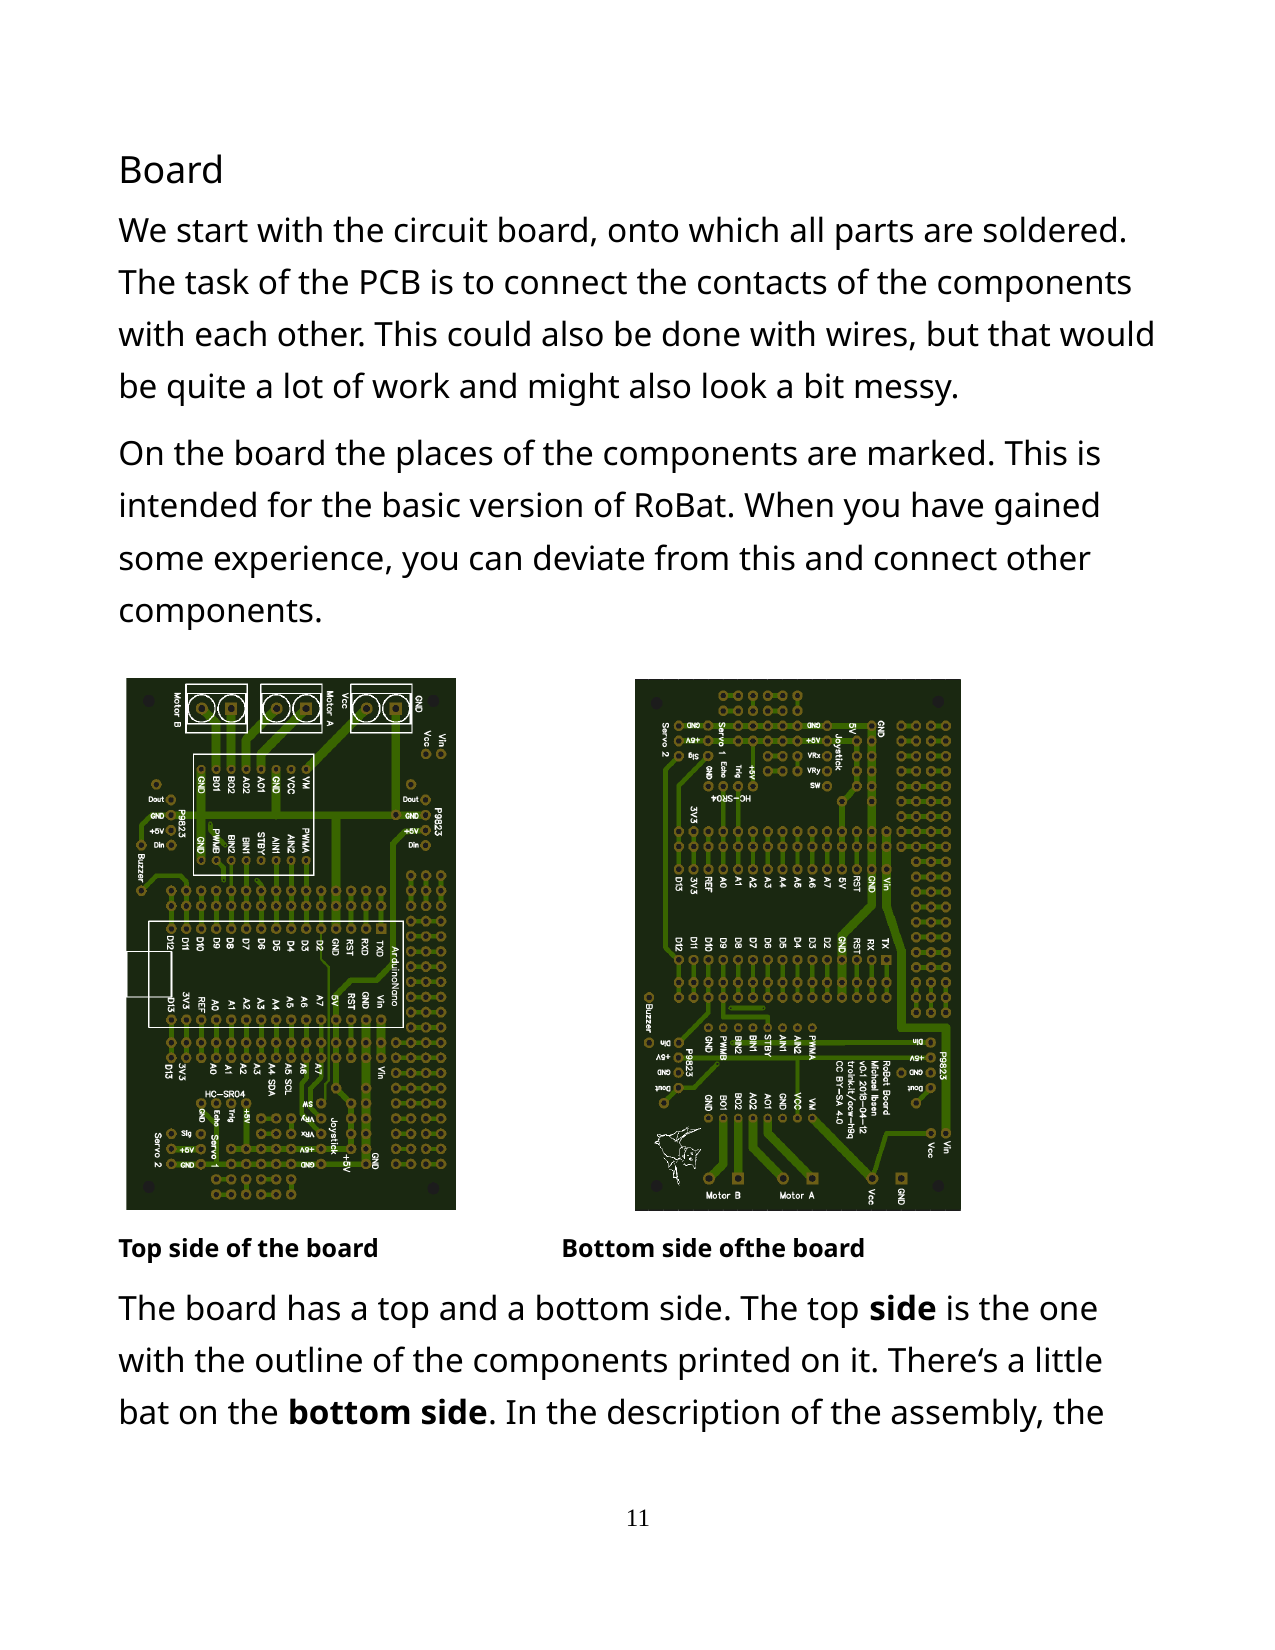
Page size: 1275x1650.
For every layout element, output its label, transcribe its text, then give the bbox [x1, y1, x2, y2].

subtitle Board [118, 143, 1157, 194]
text We start with the circuit board, onto which all parts are soldered. The task of the PCB is to connect the contacts of the components with each other. This could also be done with wires, but that would be quite a lot of work and might also look a bit messy. [118, 207, 1157, 409]
text On the board the places of the components are marked. This is intended for the basic version of RoBat. When you have gained some experience, you can deviate from this and connect other components. [118, 430, 1157, 632]
text The board has a top and a bottom side. The top side is the one with the outline of the components printed on it. There‘s a little bat on the bottom side. In the description of the assembly, the [118, 1285, 1157, 1434]
text Top side of the board Bottom side ofthe board [118, 653, 1157, 1265]
picture [126, 678, 456, 1210]
picture [635, 679, 961, 1211]
